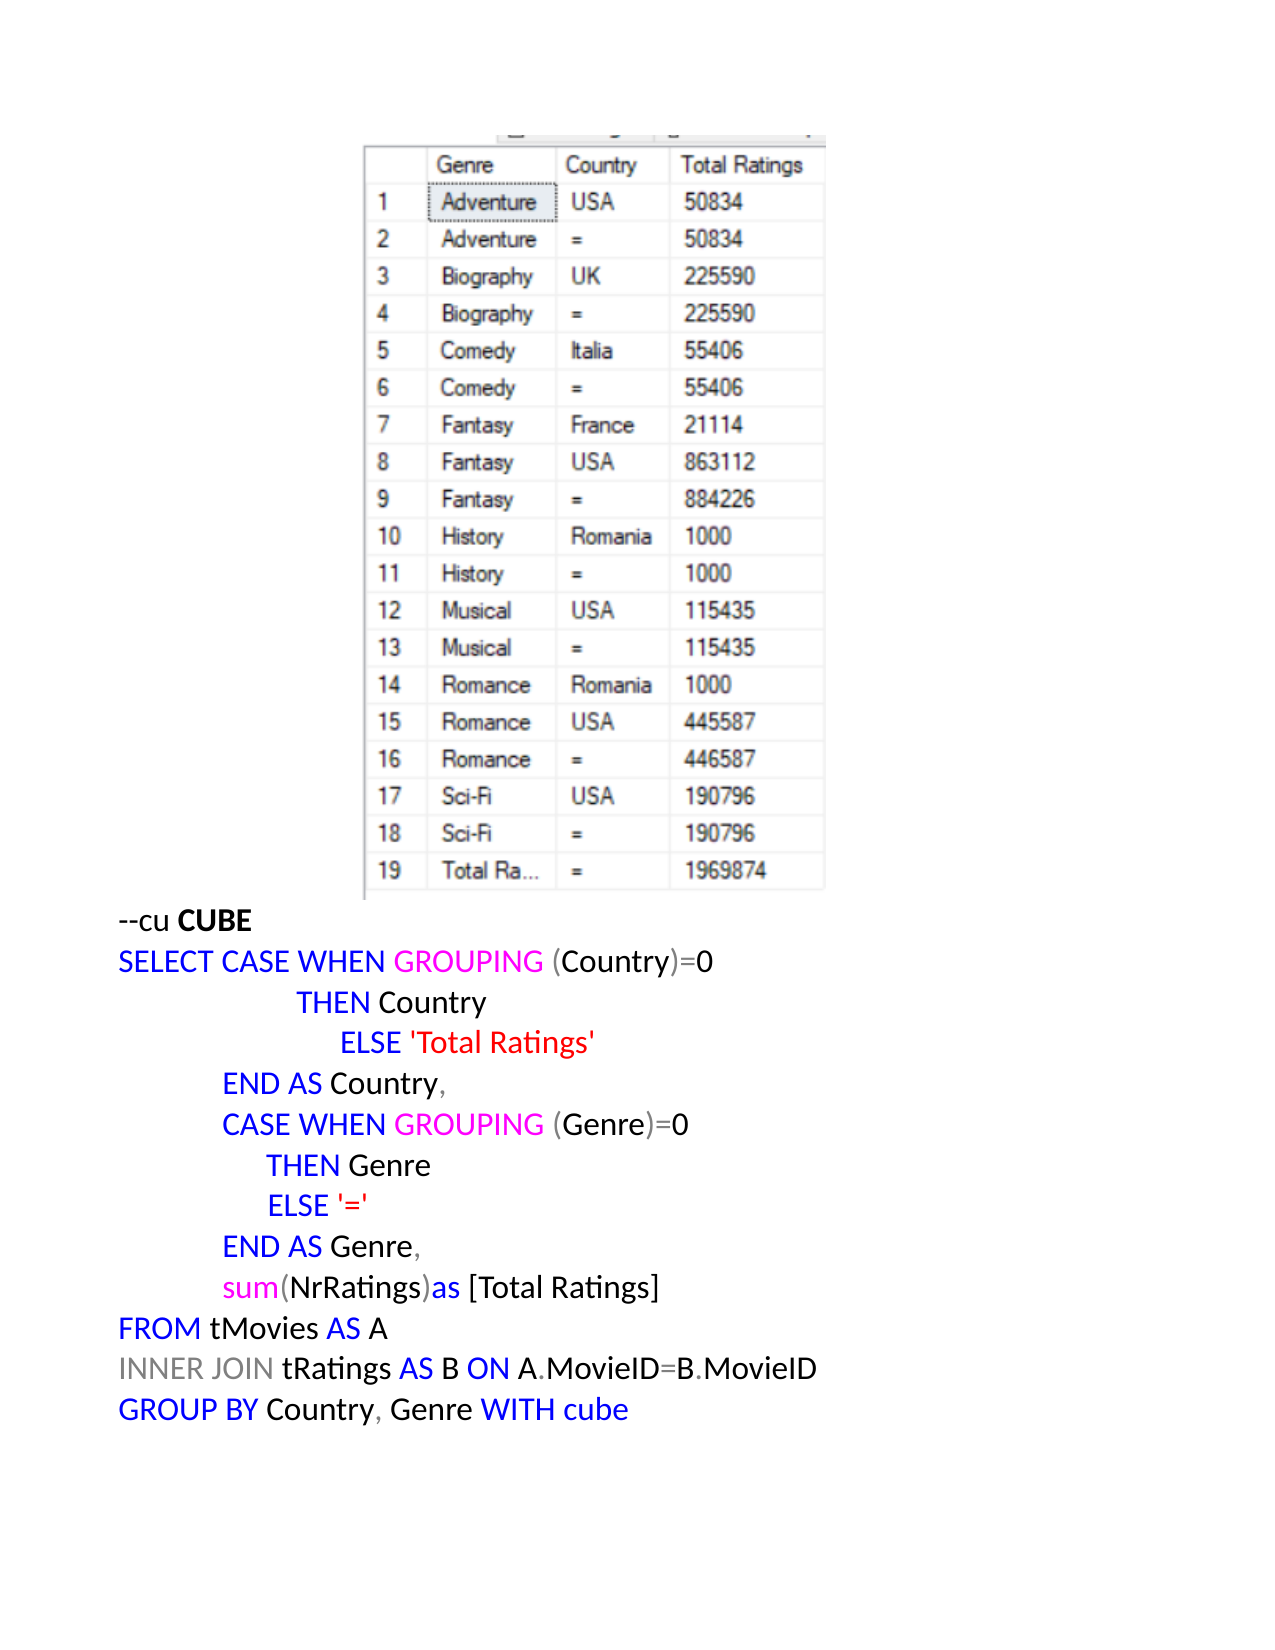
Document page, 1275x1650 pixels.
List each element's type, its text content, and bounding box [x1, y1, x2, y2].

text --cu CUBE [118, 118, 1157, 940]
text CASE WHEN GROUPING (Genre)=0 [118, 1103, 1157, 1144]
text INNER JOIN tRatings AS B ON A.MovieID=B.MovieID [118, 1347, 1157, 1388]
text ELSE 'Total Ratings' [118, 1022, 1157, 1062]
text END AS Genre, [118, 1225, 1157, 1266]
text sum(NrRatings)as [Total Ratings] [118, 1266, 1157, 1307]
text ELSE '=' [118, 1184, 1157, 1225]
text THEN Country [118, 981, 1157, 1022]
text END AS Country, [118, 1062, 1157, 1103]
text SELECT CASE WHEN GROUPING (Country)=0 [118, 940, 1157, 981]
text GROUP BY Country, Genre WITH cube [118, 1388, 1157, 1429]
picture [361, 135, 826, 900]
text THEN Genre [118, 1144, 1157, 1184]
text FROM tMovies AS A [118, 1307, 1157, 1347]
